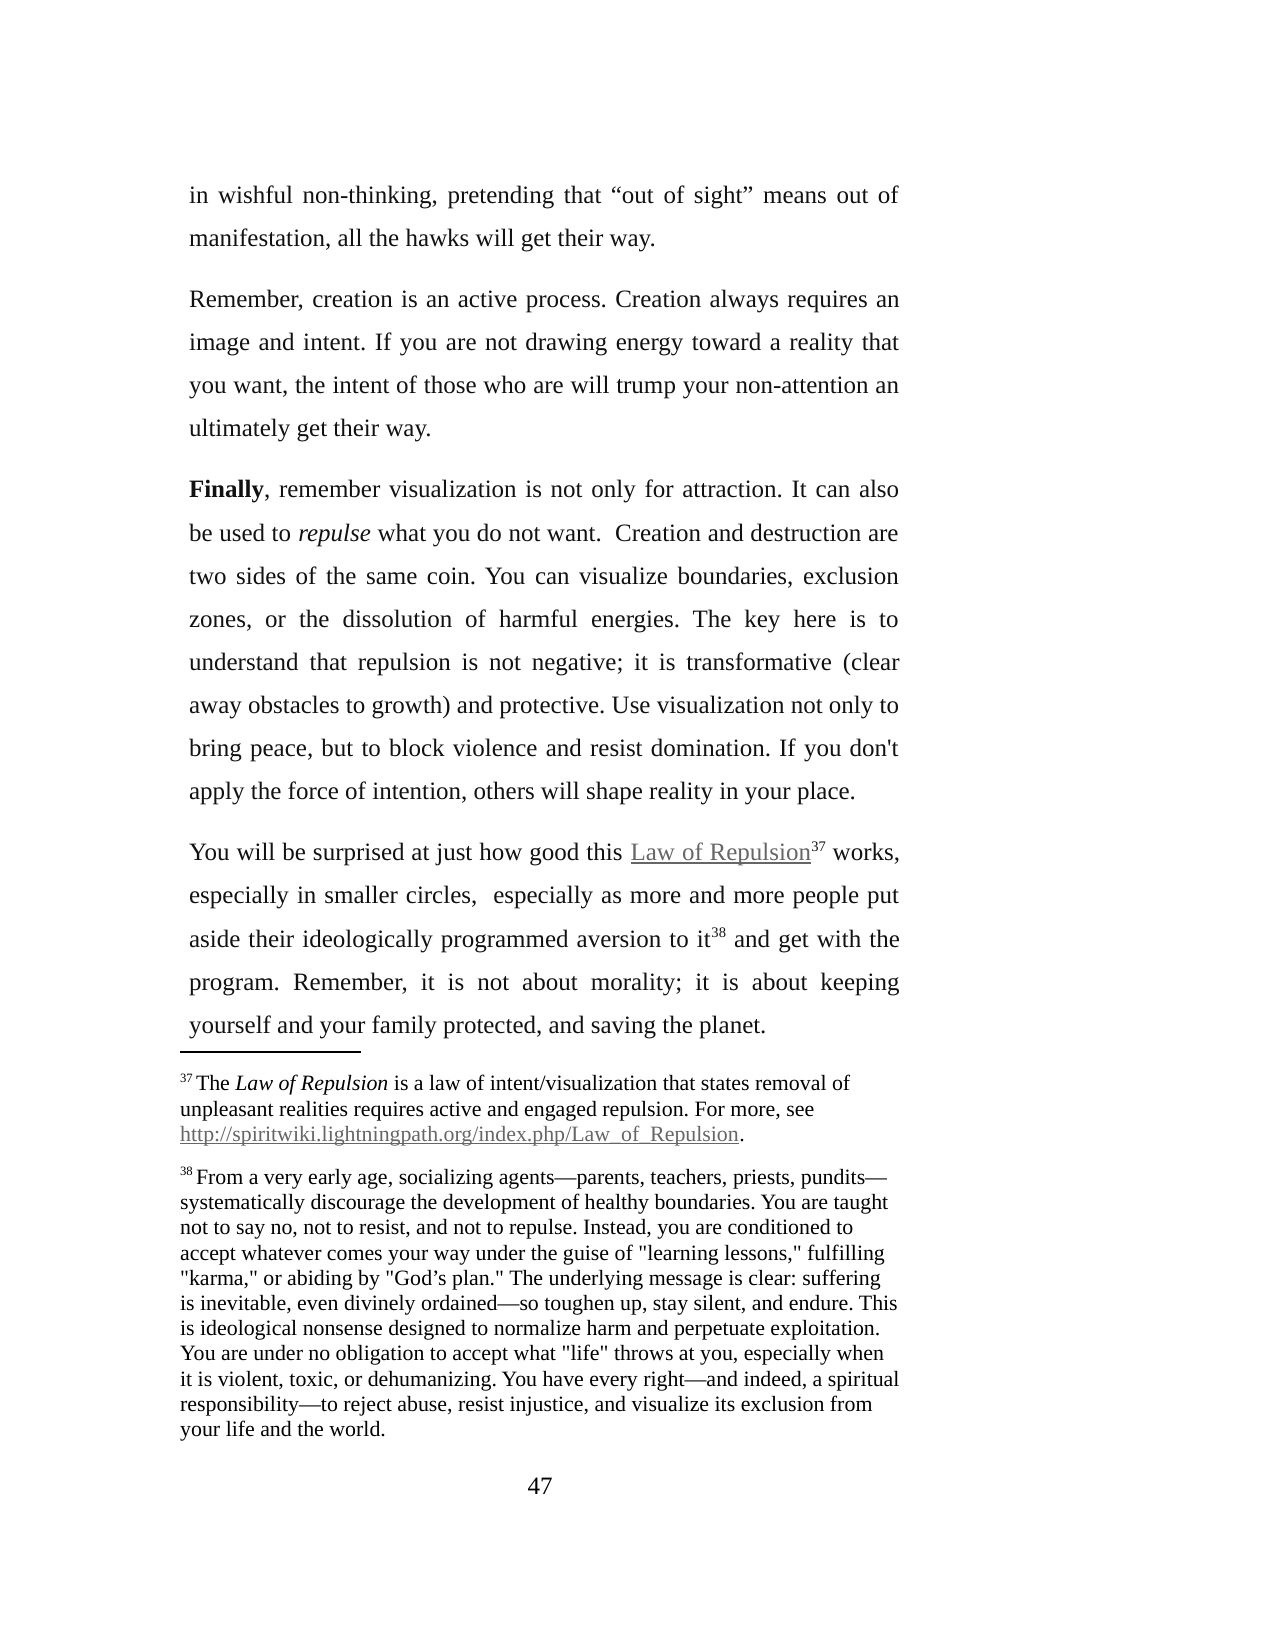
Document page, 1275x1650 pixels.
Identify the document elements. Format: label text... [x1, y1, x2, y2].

text From a very early age, socializing agents—parents, teachers, priests, pundits—systematically discourage the development of healthy boundaries. You are taught not to say no, not to resist, and not to repulse. Instead, you are conditioned to accept whatever comes your way under the guise of "learning lessons," fulfilling "karma," or abiding by "God’s plan." The underlying message is clear: suffering is inevitable, even divinely ordained—so toughen up, stay silent, and endure. This is ideological nonsense designed to normalize harm and perpetuate exploitation. You are under no obligation to accept what "life" throws at you, especially when it is violent, toxic, or dehumanizing. You have every right—and indeed, a spiritual responsibility—to reject abuse, resist injustice, and visualize its exclusion from your life and the world. [386, 1391, 900, 1441]
text in wishful non-thinking, pretending that “out of sight” means out of manifestation, all the hawks will get their way. [189, 180, 900, 252]
text Finally, remember visualization is not only for attraction. It can also be used to repulse what you do not want. Creation and destruction are two sides of the same coin. You can visualize boundaries, exclusion zones, or the dissolution of harmful energies. The key here is to understand that repulsion is not negative; it is transformative (clear away obstacles to growth) and protective. Use visualization not only to bring peace, but to block violence and resist domination. If you don't apply the force of intention, others will shape reality in your place. [189, 474, 900, 805]
text You will be surprised at just how good this Law of Repulsion works, especially in smaller circles, especially as more and more people put aside their ideologically programmed aversion to it and get with the program. Remember, it is not about morality; it is about keeping yourself and your family protected, and saving the planet. [189, 837, 900, 1039]
text From a very early age, socializing agents—parents, teachers, priests, pundits—systematically discourage the development of healthy boundaries. You are taught not to say no, not to resist, and not to repulse. Instead, you are conditioned to accept whatever comes your way under the guise of "learning lessons," fulfilling "karma," or abiding by "God’s plan." The underlying message is clear: suffering is inevitable, even divinely ordained—so toughen up, stay silent, and endure. This is ideological nonsense designed to normalize harm and perpetuate exploitation. You are under no obligation to accept what "life" throws at you, especially when it is violent, toxic, or dehumanizing. You have every right—and indeed, a spiritual responsibility—to reject abuse, resist injustice, and visualize its exclusion from your life and the world. [180, 1164, 900, 1366]
text The Law of Repulsion is a law of intent/visualization that states removal of unpleasant realities requires active and engaged repulsion. For more, see http://spiritwiki.lightningpath.org/index.php/Law_of_Repulsion. [745, 1070, 900, 1146]
text Remember, creation is an active process. Creation always requires an image and intent. If you are not drawing energy toward a reality that you want, the intent of those who are will trump your non-attention an ultimately get their way. [189, 284, 900, 442]
